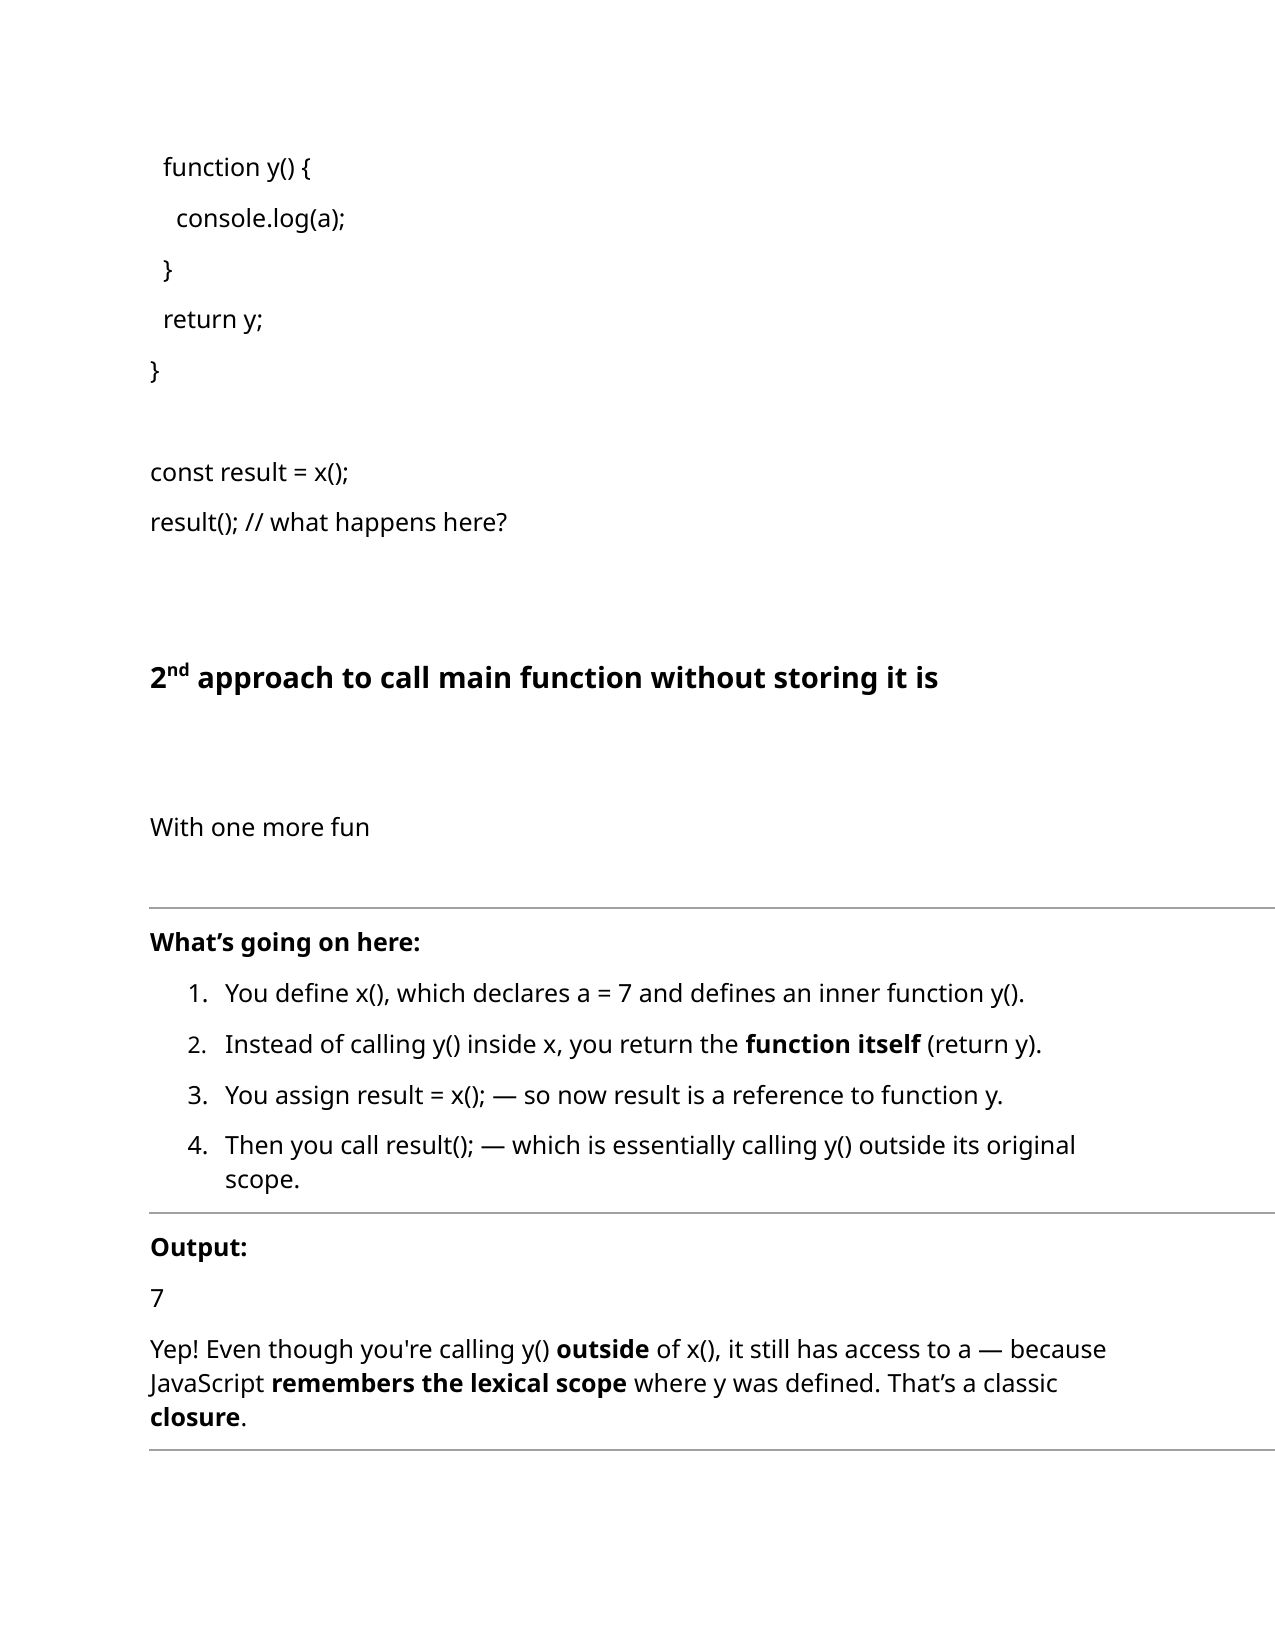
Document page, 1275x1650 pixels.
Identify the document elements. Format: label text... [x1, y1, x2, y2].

text result(); // what happens here? [150, 505, 1125, 539]
text return y; [150, 302, 1125, 336]
text function y() { [150, 150, 1125, 184]
text Output: [150, 1230, 1125, 1264]
list Then you call result(); — which is essentially calling y() outside its original scope. [187, 1128, 1125, 1196]
text Yep! Even though you're calling y() outside of x(), it still has access to a — because JavaScript remembers the lexical scope where y was defined. That’s a classic closure. [150, 1331, 1125, 1433]
text } [150, 251, 1125, 286]
text console.log(a); [150, 201, 1125, 235]
text With one more fun [150, 809, 1125, 843]
text 7 [150, 1281, 1125, 1314]
text 2nd approach to call main function without storing it is [150, 657, 1125, 697]
text } [150, 353, 1125, 387]
list Instead of calling y() inside x, you return the function itself (return y). [187, 1027, 1125, 1061]
text What’s going on here: [150, 925, 1125, 959]
text const result = x(); [150, 454, 1125, 488]
list You define x(), which declares a = 7 and defines an inner function y(). [187, 976, 1125, 1010]
list You assign result = x(); — so now result is a reference to function y. [187, 1077, 1125, 1111]
